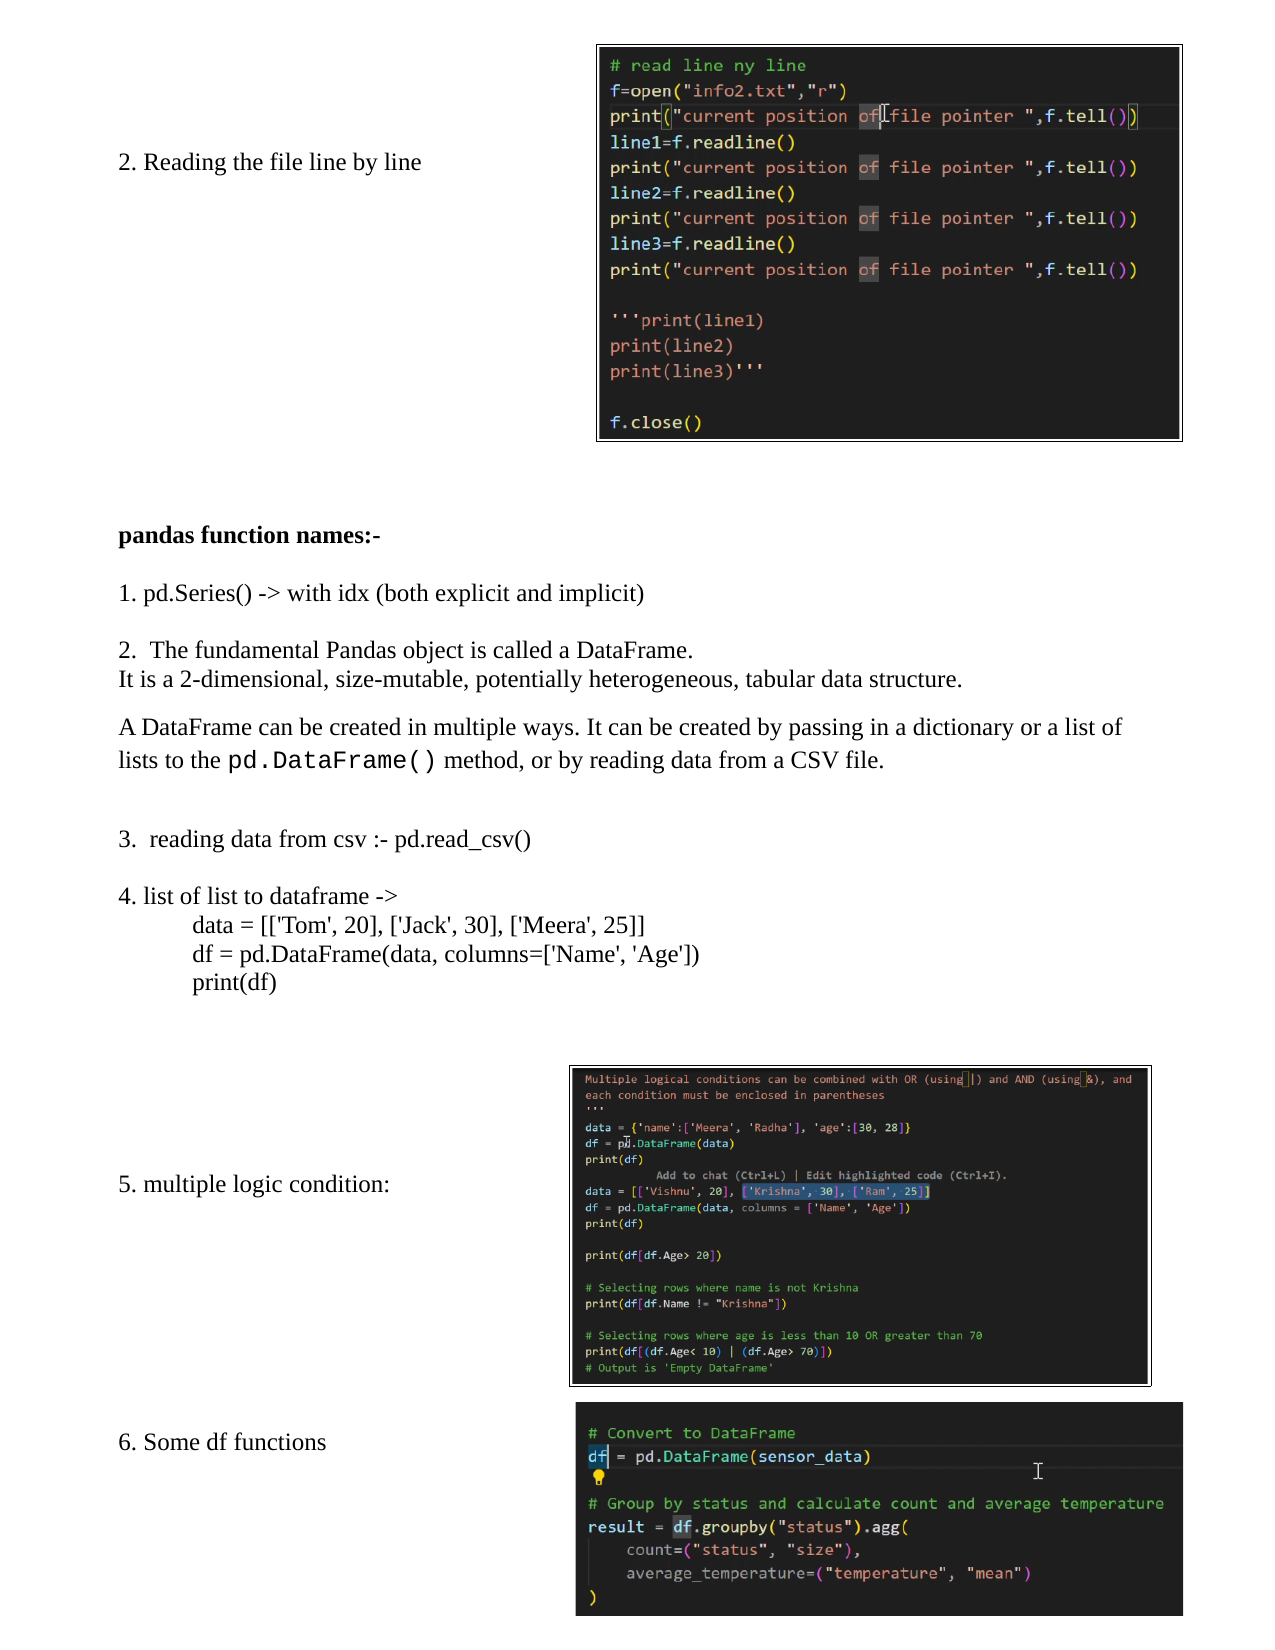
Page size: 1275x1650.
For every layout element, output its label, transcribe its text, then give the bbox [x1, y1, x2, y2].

text data = [['Tom', 20], ['Jack', 30], ['Meera', 25]] [118, 910, 1157, 939]
picture [572, 1068, 1148, 1384]
text It is a 2-dimensional, size-mutable, potentially heterogeneous, tabular data structure. [118, 664, 1157, 693]
text pandas function names:- [118, 521, 1157, 549]
text 3. reading data from csv :- pd.read_csv() [118, 824, 1157, 852]
text 2. Reading the file line by line [118, 147, 596, 176]
text 2. The fundamental Pandas object is called a DataFrame. [118, 636, 1157, 664]
text df = pd.DataFrame(data, columns=['Name', 'Age']) [118, 939, 1157, 967]
text 4. list of list to dataframe -> [118, 881, 1157, 910]
text 5. multiple logic condition: [118, 1169, 569, 1197]
picture [599, 47, 1180, 439]
text A DataFrame can be created in multiple ways. It can be created by passing in a dictionary or a list of lists to the pd.DataFrame() method, or by reading data from a CSV file. [118, 712, 1157, 776]
text 1. pd.Series() -> with idx (both explicit and implicit) [118, 578, 1157, 607]
text print(df) [118, 967, 1157, 996]
text 6. Some df functions [118, 1427, 575, 1456]
picture [575, 1402, 1184, 1616]
